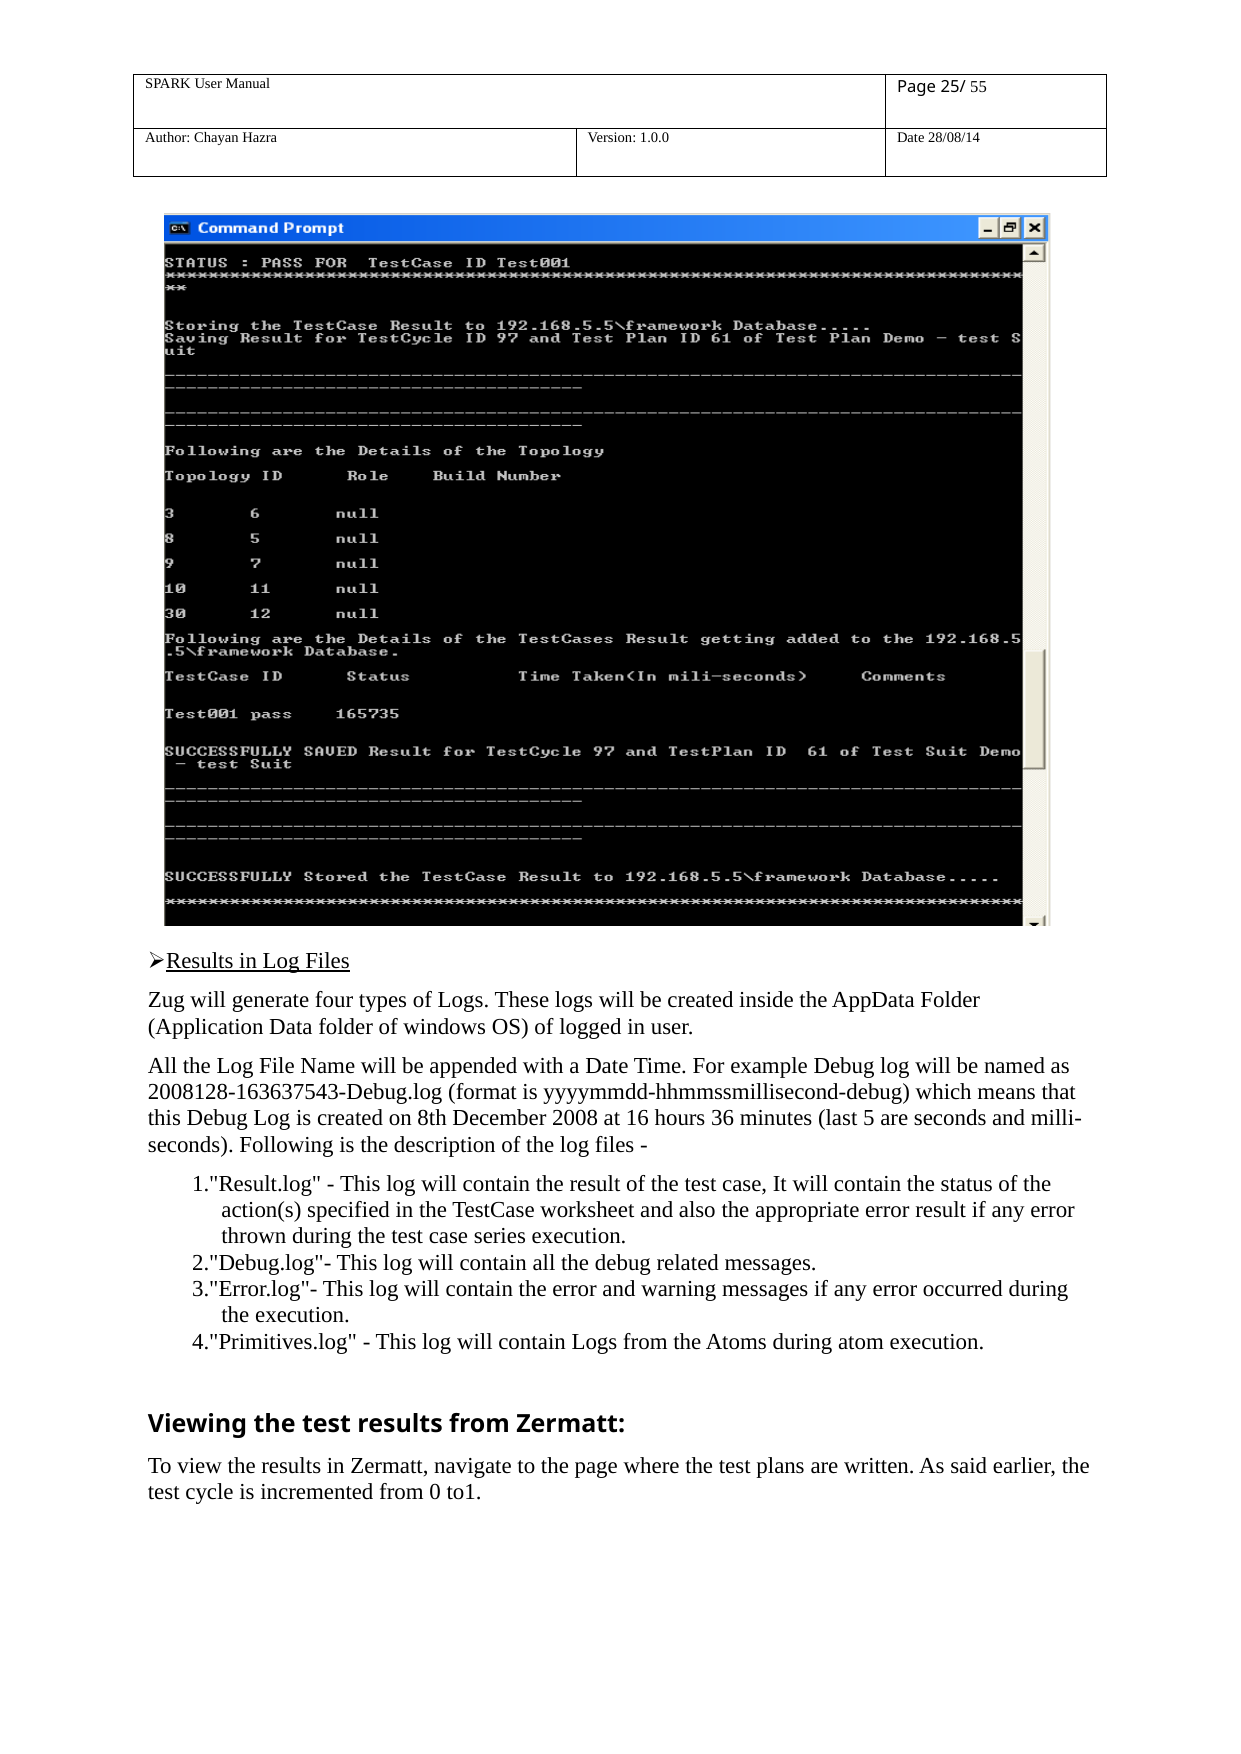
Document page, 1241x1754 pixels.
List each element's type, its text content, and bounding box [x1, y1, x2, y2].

list Results in Log Files [148, 948, 1092, 974]
list "Error.log"- This log will contain the error and warning messages if any error occurred during the execution. [192, 1275, 1092, 1328]
text All the Log File Name will be appended with a Date Time. For example Debug log will be named as 2008128-163637543-Debug.log (format is yyyymmdd-hhmmssmillisecond-debug) which means that this Debug Log is created on 8th December 2008 at 16 hours 36 minutes (last 5 are seconds and milli-seconds). Following is the description of the log files - [148, 1052, 1092, 1157]
picture [164, 212, 1051, 926]
list "Primitives.log" - This log will contain Logs from the Atoms during atom execution. [192, 1328, 1092, 1354]
text Viewing the test results from Zermatt: [148, 1405, 1092, 1439]
list "Result.log" - This log will contain the result of the test case, It will contain the status of the action(s) specified in the TestCase worksheet and also the appropriate error result if any error thrown during the test case series execution. [192, 1169, 1092, 1249]
text Zug will generate four types of Logs. These logs will be created inside the AppData Folder (Application Data folder of windows OS) of logged in user. [148, 986, 1092, 1039]
list "Debug.log"- This log will contain all the debug related messages. [192, 1249, 1092, 1275]
text To view the results in Zermatt, navigate to the page where the test plans are written. As said earlier, the test cycle is incremented from 0 to1. [148, 1452, 1092, 1505]
